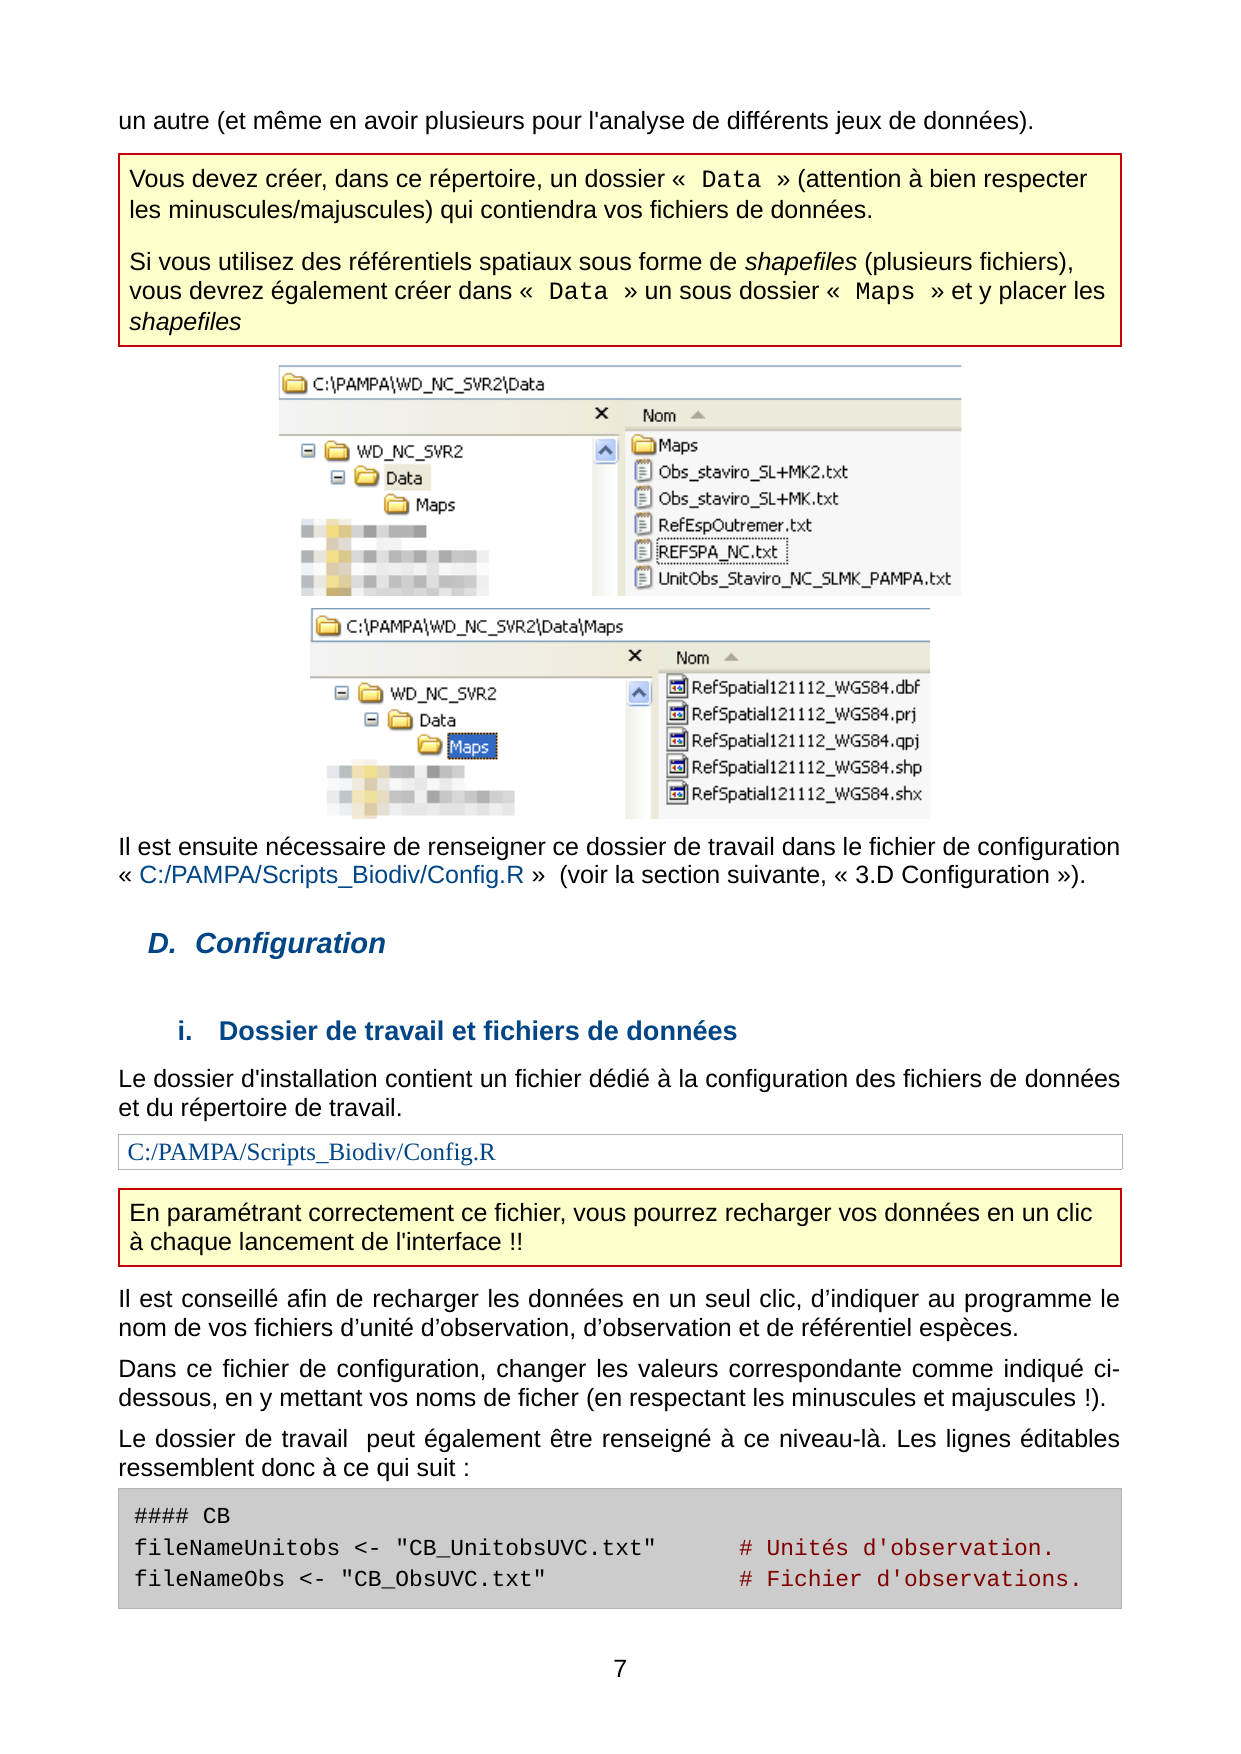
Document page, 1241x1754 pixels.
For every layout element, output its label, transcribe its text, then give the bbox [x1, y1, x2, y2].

text C:/PAMPA/Scripts_Biodiv/Config.R [119, 1135, 1122, 1169]
text fileNameObs <- "CB_ObsUVC.txt" # Fichier d'observations. [119, 1552, 1121, 1608]
text Si vous utilisez des référentiels spatiaux sous forme de shapefiles (plusieurs fichiers), vous devrez également créer dans « Data » un sous dossier « Maps » et y placer les shapefiles [120, 236, 1120, 345]
subtitle Dossier de travail et fichiers de données [177, 1015, 1122, 1046]
picture [278, 364, 962, 596]
text Vous devez créer, dans ce répertoire, un dossier « Data » (attention à bien respecter les minuscules/majuscules) qui contiendra vos fichiers de données. [120, 155, 1120, 224]
text Dans ce fichier de configuration, changer les valeurs correspondante comme indiqué ci-dessous, en y mettant vos noms de ficher (en respectant les minuscules et majuscules !). [118, 1354, 1122, 1412]
text En paramétrant correctement ce fichier, vous pourrez recharger vos données en un clic à chaque lancement de l'interface !! [120, 1190, 1120, 1265]
text #### CB [119, 1489, 1121, 1520]
text Il est ensuite nécessaire de renseigner ce dossier de travail dans le fichier de configuration « C:/PAMPA/Scripts_Biodiv/Config.R » (voir la section suivante, « 3.D Configuration »). [118, 831, 1122, 889]
text fileNameUnitobs <- "CB_UnitobsUVC.txt" # Unités d'observation. [119, 1520, 1121, 1552]
text Le dossier de travail peut également être renseigné à ce niveau-là. Les lignes éditables ressemblent donc à ce qui suit : [118, 1424, 1122, 1482]
text Le dossier d'installation contient un fichier dédié à la configuration des fichiers de données et du répertoire de travail. [118, 1064, 1122, 1122]
subtitle Configuration [148, 926, 1122, 960]
text Il est conseillé afin de recharger les données en un seul clic, d’indiquer au programme le nom de vos fichiers d’unité d’observation, d’observation et de référentiel espèces. [118, 1284, 1122, 1342]
text un autre (et même en avoir plusieurs pour l'analyse de différents jeux de données). [118, 106, 1122, 135]
picture [310, 608, 931, 819]
